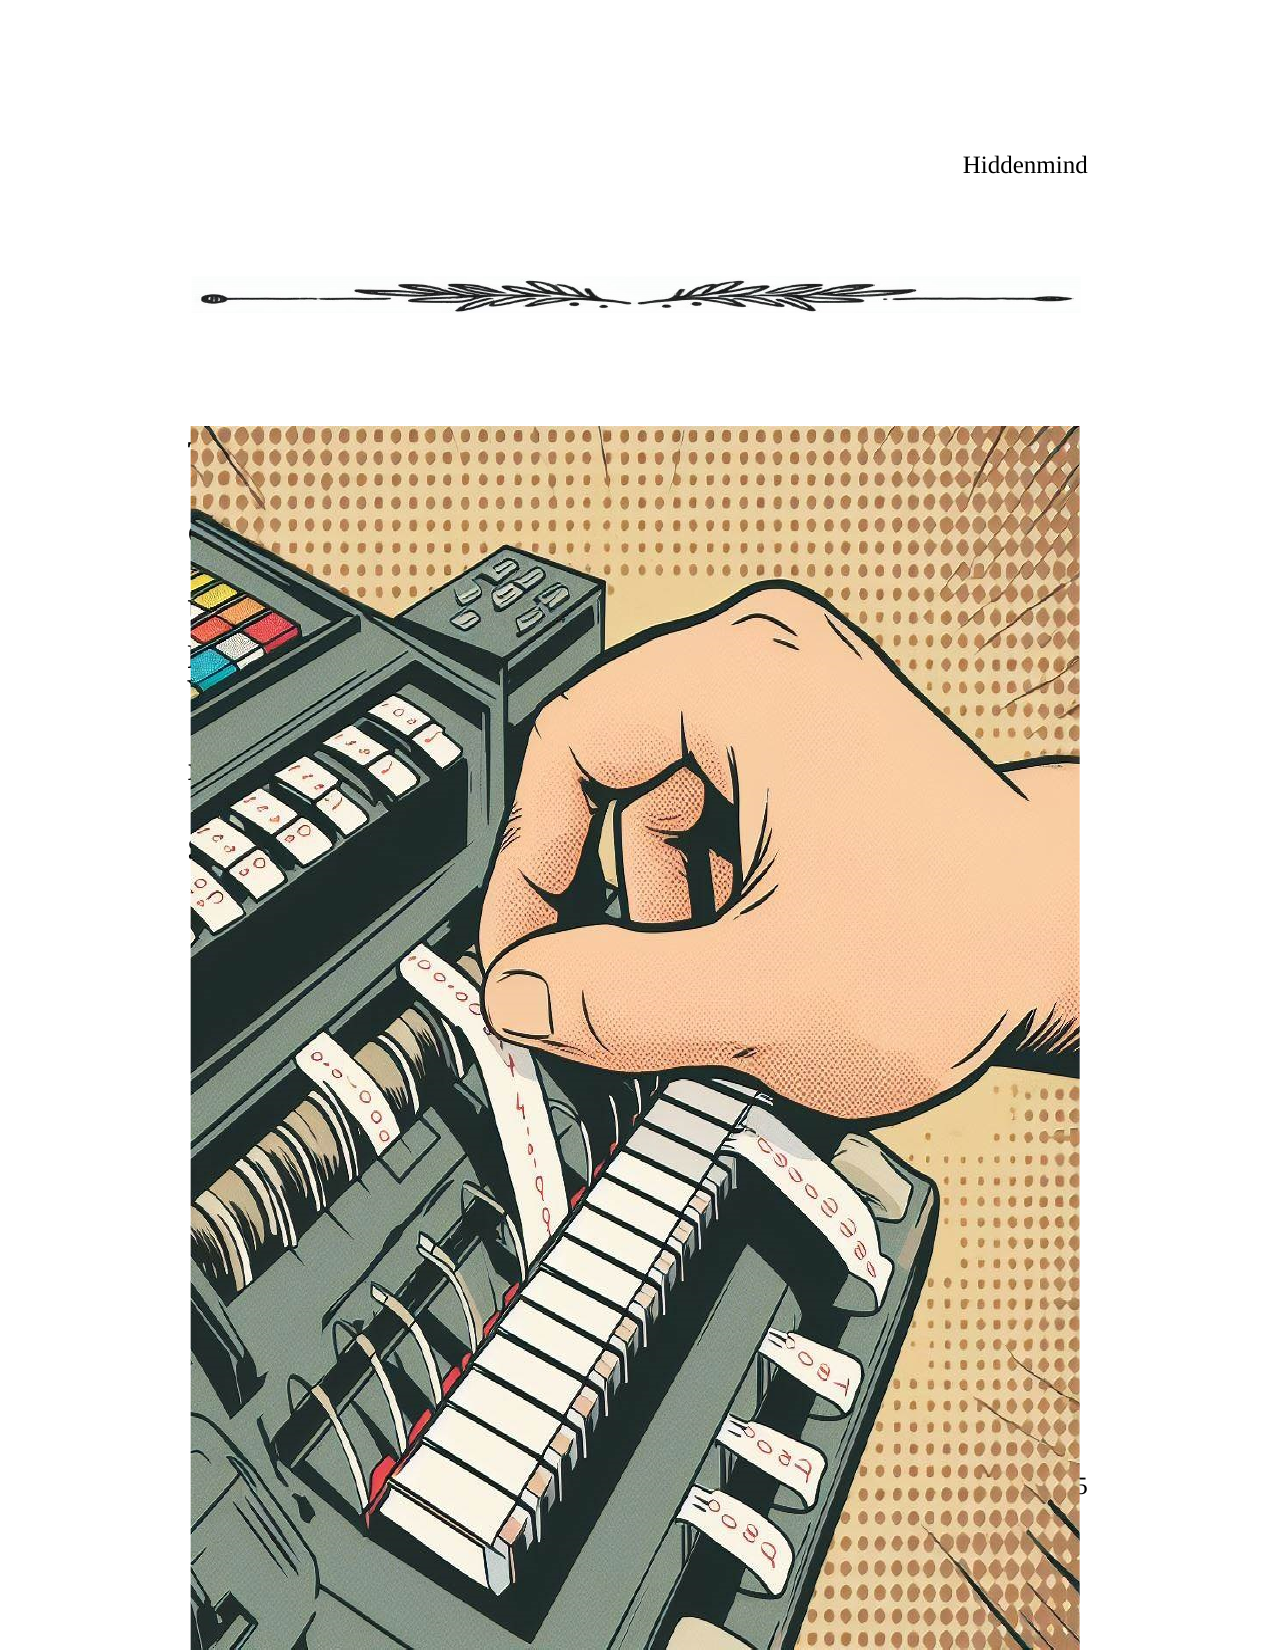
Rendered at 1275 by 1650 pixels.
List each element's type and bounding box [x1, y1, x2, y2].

picture [191, 276, 1081, 313]
picture [190, 426, 1080, 1650]
